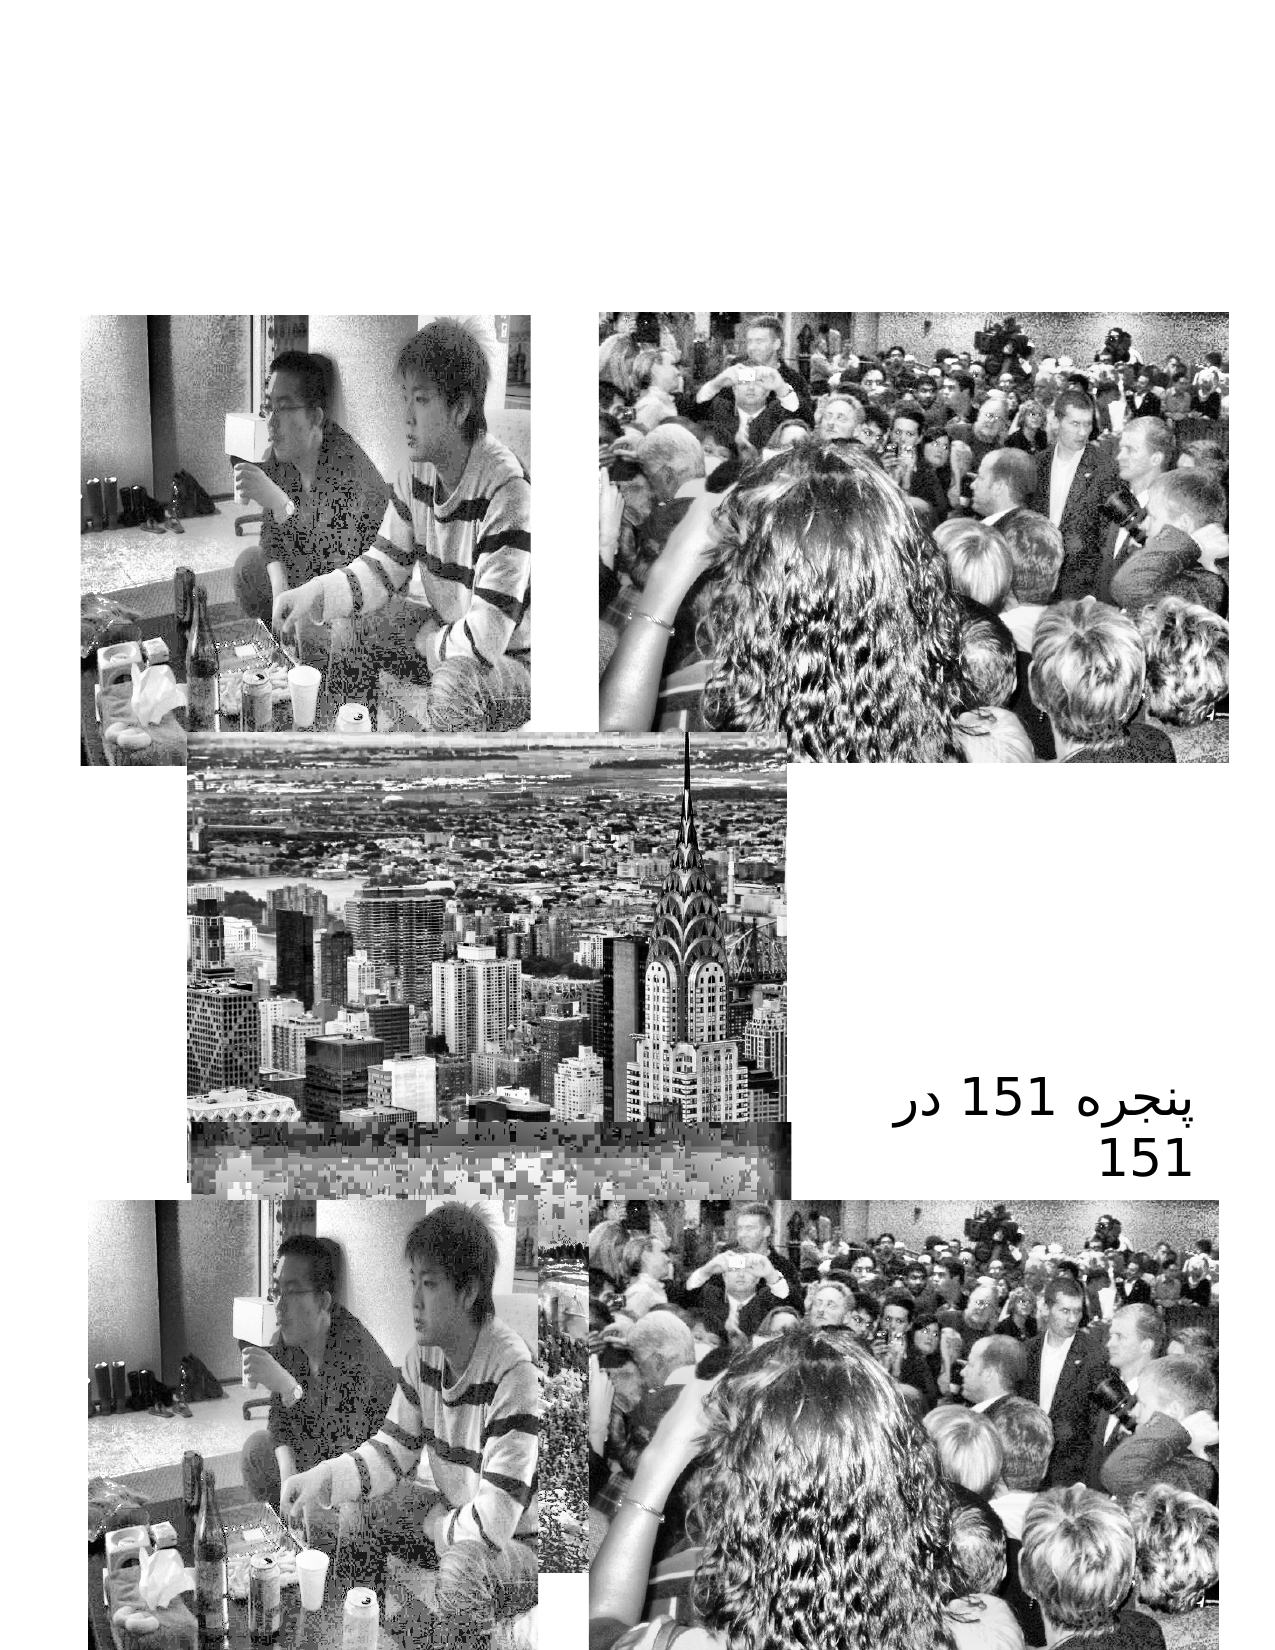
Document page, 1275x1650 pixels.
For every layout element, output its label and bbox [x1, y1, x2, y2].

picture [80, 312, 1229, 1650]
